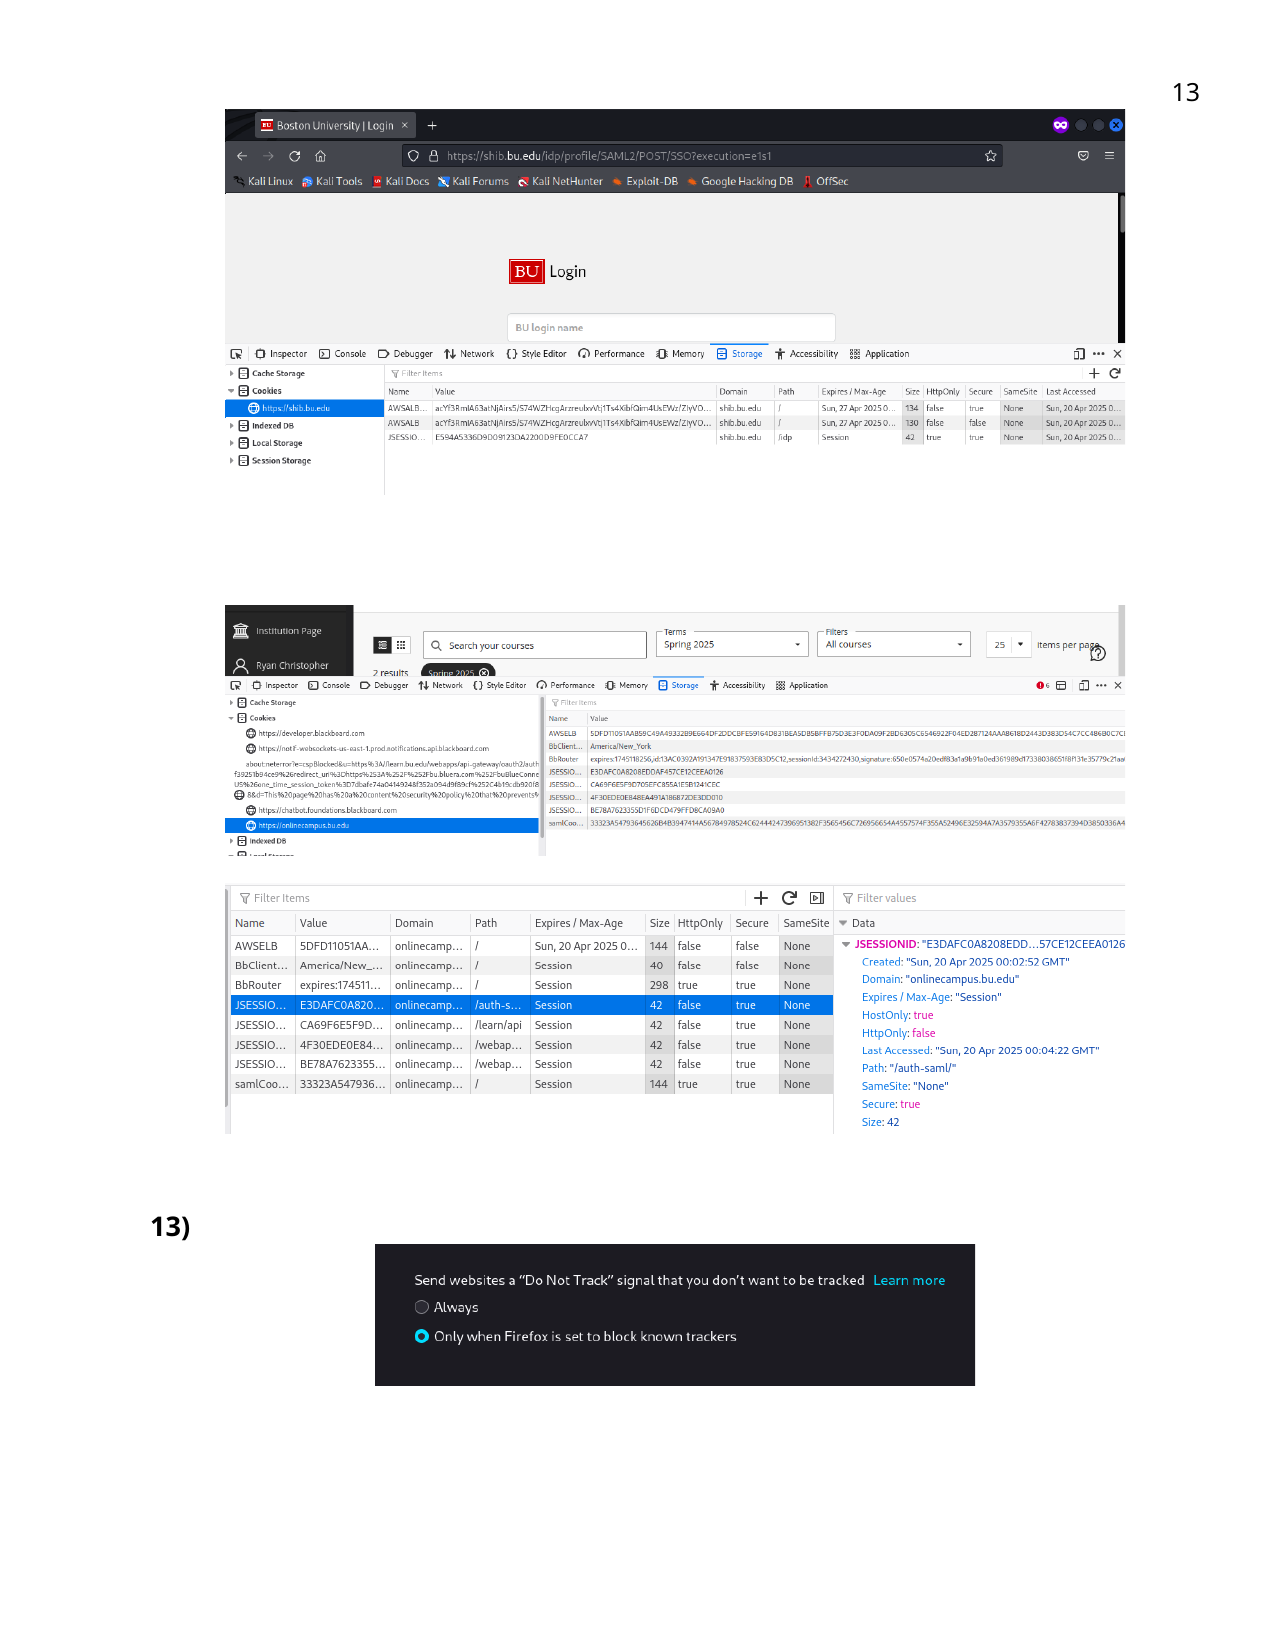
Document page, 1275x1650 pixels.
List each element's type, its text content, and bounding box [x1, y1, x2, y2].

picture [375, 1244, 976, 1386]
picture [225, 605, 1125, 856]
picture [225, 883, 1125, 1134]
text 13) [150, 1207, 1200, 1244]
picture [225, 109, 1125, 495]
